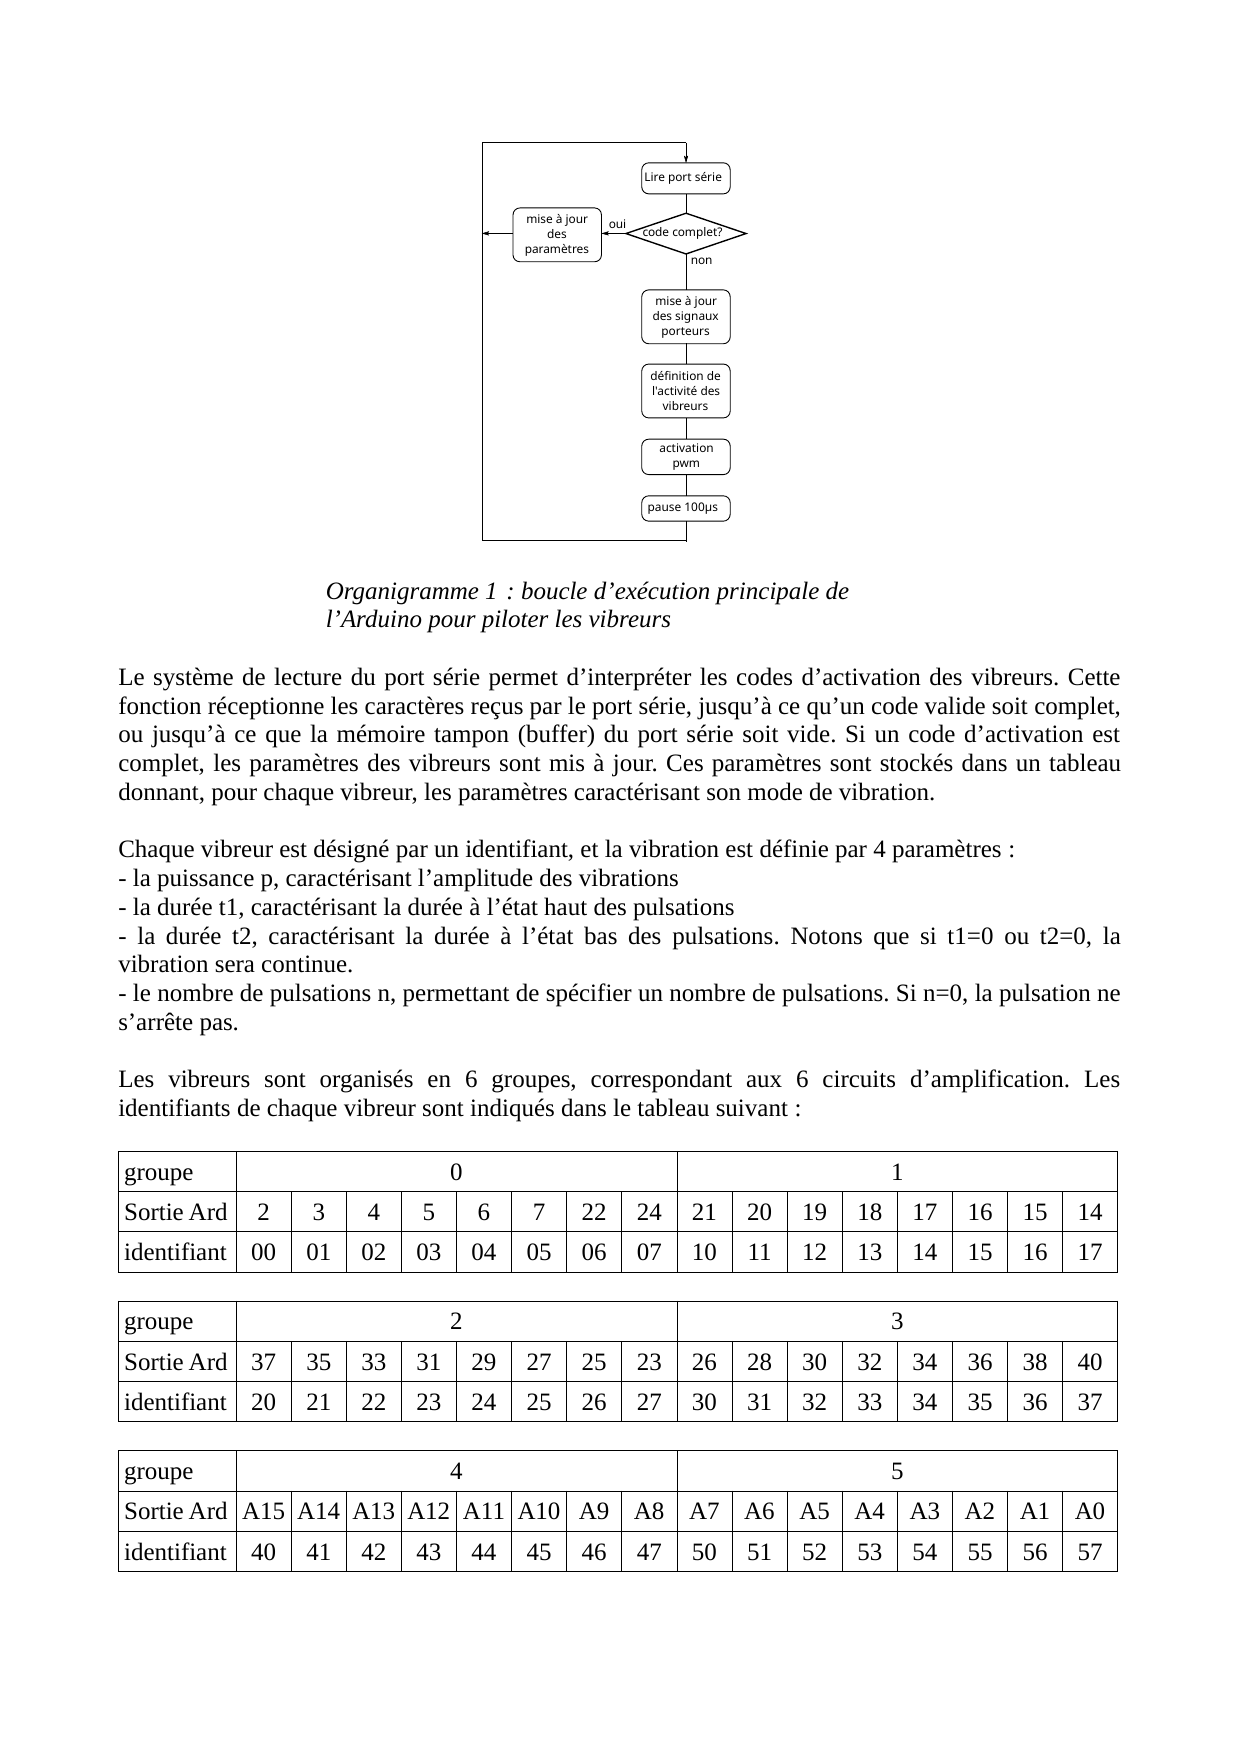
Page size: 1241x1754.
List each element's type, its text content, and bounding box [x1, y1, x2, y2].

table_cell 50 [678, 1532, 732, 1571]
table_cell 30 [678, 1382, 732, 1421]
table_cell 40 [237, 1532, 291, 1571]
text Le système de lecture du port série permet d’interpréter les codes d’activation des vibreurs. Cette fonction réceptionne les caractères reçus par le port série, jusqu’à ce qu’un code valide soit complet, ou jusqu’à ce que la mémoire tampon (buffer) du port série soit vide. Si un code d’activation est complet, les paramètres des vibreurs sont mis à jour. Ces paramètres sont stockés dans un tableau donnant, pour chaque vibreur, les paramètres caractérisant son mode de vibration. [118, 662, 1122, 806]
table_header 1 [678, 1152, 1117, 1191]
table_cell identifiant [119, 1532, 236, 1571]
table_cell 7 [512, 1192, 566, 1231]
table_header 2 [237, 1302, 677, 1341]
table_header 4 [237, 1451, 677, 1491]
table_cell 04 [457, 1232, 511, 1272]
table_cell 44 [457, 1532, 511, 1571]
table_cell 33 [347, 1342, 401, 1381]
table_cell 19 [788, 1192, 842, 1231]
table_cell 13 [843, 1232, 897, 1272]
table_header groupe [119, 1152, 236, 1191]
table_cell 28 [733, 1342, 787, 1381]
table_cell 34 [898, 1382, 952, 1421]
table_cell 18 [843, 1192, 897, 1231]
table_cell 14 [898, 1232, 952, 1272]
table_cell 03 [402, 1232, 456, 1272]
table_cell A7 [678, 1492, 732, 1531]
table_cell identifiant [119, 1382, 236, 1421]
table_cell 25 [512, 1382, 566, 1421]
table_cell 02 [347, 1232, 401, 1272]
table_cell identifiant [119, 1232, 236, 1272]
text Organigramme 1 : boucle d’exécution principale de l’Arduino pour piloter les vibreurs [326, 131, 915, 633]
table_cell A4 [843, 1492, 897, 1531]
table_cell 36 [953, 1342, 1007, 1381]
table_cell 4 [347, 1192, 401, 1231]
table_cell A8 [622, 1492, 677, 1531]
table_cell 3 [292, 1192, 346, 1231]
table_header 5 [678, 1451, 1117, 1491]
table_cell 34 [898, 1342, 952, 1381]
table_cell A13 [347, 1492, 401, 1531]
table_cell 06 [567, 1232, 621, 1272]
table_cell 55 [953, 1532, 1007, 1571]
table_cell 20 [733, 1192, 787, 1231]
table_cell A10 [512, 1492, 566, 1531]
table_cell 32 [788, 1382, 842, 1421]
table_cell 57 [1063, 1532, 1117, 1571]
table_cell A0 [1063, 1492, 1117, 1531]
table_cell 53 [843, 1532, 897, 1571]
text - la durée t1, caractérisant la durée à l’état haut des pulsations [118, 892, 1122, 921]
text Les vibreurs sont organisés en 6 groupes, correspondant aux 6 circuits d’amplification. Les identifiants de chaque vibreur sont indiqués dans le tableau suivant : [118, 1064, 1122, 1122]
table_cell 42 [347, 1532, 401, 1571]
table_cell 43 [402, 1532, 456, 1571]
text - la puissance p, caractérisant l’amplitude des vibrations [118, 863, 1122, 892]
text - le nombre de pulsations n, permettant de spécifier un nombre de pulsations. Si n=0, la pulsation ne s’arrête pas. [118, 978, 1122, 1036]
table_header groupe [119, 1451, 236, 1491]
table_header groupe [119, 1302, 236, 1341]
table_cell 41 [292, 1532, 346, 1571]
text - la durée t2, caractérisant la durée à l’état bas des pulsations. Notons que si t1=0 ou t2=0, la vibration sera continue. [118, 921, 1122, 978]
table_cell 23 [402, 1382, 456, 1421]
table_cell Sortie Ard [119, 1192, 236, 1231]
table_cell 33 [843, 1382, 897, 1421]
table_cell A1 [1008, 1492, 1062, 1531]
table_cell 27 [512, 1342, 566, 1381]
table_cell 10 [678, 1232, 732, 1272]
table_cell 38 [1008, 1342, 1062, 1381]
table_cell A15 [237, 1492, 291, 1531]
table_cell 46 [567, 1532, 621, 1571]
table_cell 32 [843, 1342, 897, 1381]
table_cell 40 [1063, 1342, 1117, 1381]
table_cell 24 [622, 1192, 677, 1231]
table_cell 31 [402, 1342, 456, 1381]
table_cell A11 [457, 1492, 511, 1531]
table_cell 12 [788, 1232, 842, 1272]
table_cell 37 [237, 1342, 291, 1381]
table_cell 27 [622, 1382, 677, 1421]
table_cell 37 [1063, 1382, 1117, 1421]
table_cell A6 [733, 1492, 787, 1531]
table_cell 26 [678, 1342, 732, 1381]
table_cell A14 [292, 1492, 346, 1531]
table_cell 54 [898, 1532, 952, 1571]
table_cell 01 [292, 1232, 346, 1272]
table_cell A9 [567, 1492, 621, 1531]
table_cell 56 [1008, 1532, 1062, 1571]
table_cell 16 [1008, 1232, 1062, 1272]
table_cell 35 [292, 1342, 346, 1381]
table_cell 47 [622, 1532, 677, 1571]
table_cell 23 [622, 1342, 677, 1381]
table_cell 25 [567, 1342, 621, 1381]
table_cell Sortie Ard [119, 1342, 236, 1381]
table_cell 14 [1063, 1192, 1117, 1231]
text Chaque vibreur est désigné par un identifiant, et la vibration est définie par 4 paramètres : [118, 834, 1122, 863]
table_cell 17 [898, 1192, 952, 1231]
table_cell 6 [457, 1192, 511, 1231]
table_cell A2 [953, 1492, 1007, 1531]
table_cell 31 [733, 1382, 787, 1421]
table_cell 29 [457, 1342, 511, 1381]
table_cell 30 [788, 1342, 842, 1381]
table_cell 11 [733, 1232, 787, 1272]
table_cell 15 [953, 1232, 1007, 1272]
table_cell 17 [1063, 1232, 1117, 1272]
table_cell 51 [733, 1532, 787, 1571]
table_cell 21 [678, 1192, 732, 1231]
table_cell 00 [237, 1232, 291, 1272]
table_cell 15 [1008, 1192, 1062, 1231]
table_cell A5 [788, 1492, 842, 1531]
table_header 3 [678, 1302, 1117, 1341]
table_cell 05 [512, 1232, 566, 1272]
table_cell 2 [237, 1192, 291, 1231]
table_cell 21 [292, 1382, 346, 1421]
table_cell 35 [953, 1382, 1007, 1421]
table_cell 22 [567, 1192, 621, 1231]
table_cell 24 [457, 1382, 511, 1421]
table_cell 5 [402, 1192, 456, 1231]
table_cell 45 [512, 1532, 566, 1571]
table_header 0 [237, 1152, 677, 1191]
table_cell Sortie Ard [119, 1492, 236, 1531]
table_cell 52 [788, 1532, 842, 1571]
table_cell 20 [237, 1382, 291, 1421]
table_cell 22 [347, 1382, 401, 1421]
table_cell 07 [622, 1232, 677, 1272]
table_cell 16 [953, 1192, 1007, 1231]
table_cell 26 [567, 1382, 621, 1421]
table_cell 36 [1008, 1382, 1062, 1421]
table_cell A3 [898, 1492, 952, 1531]
table_cell A12 [402, 1492, 456, 1531]
